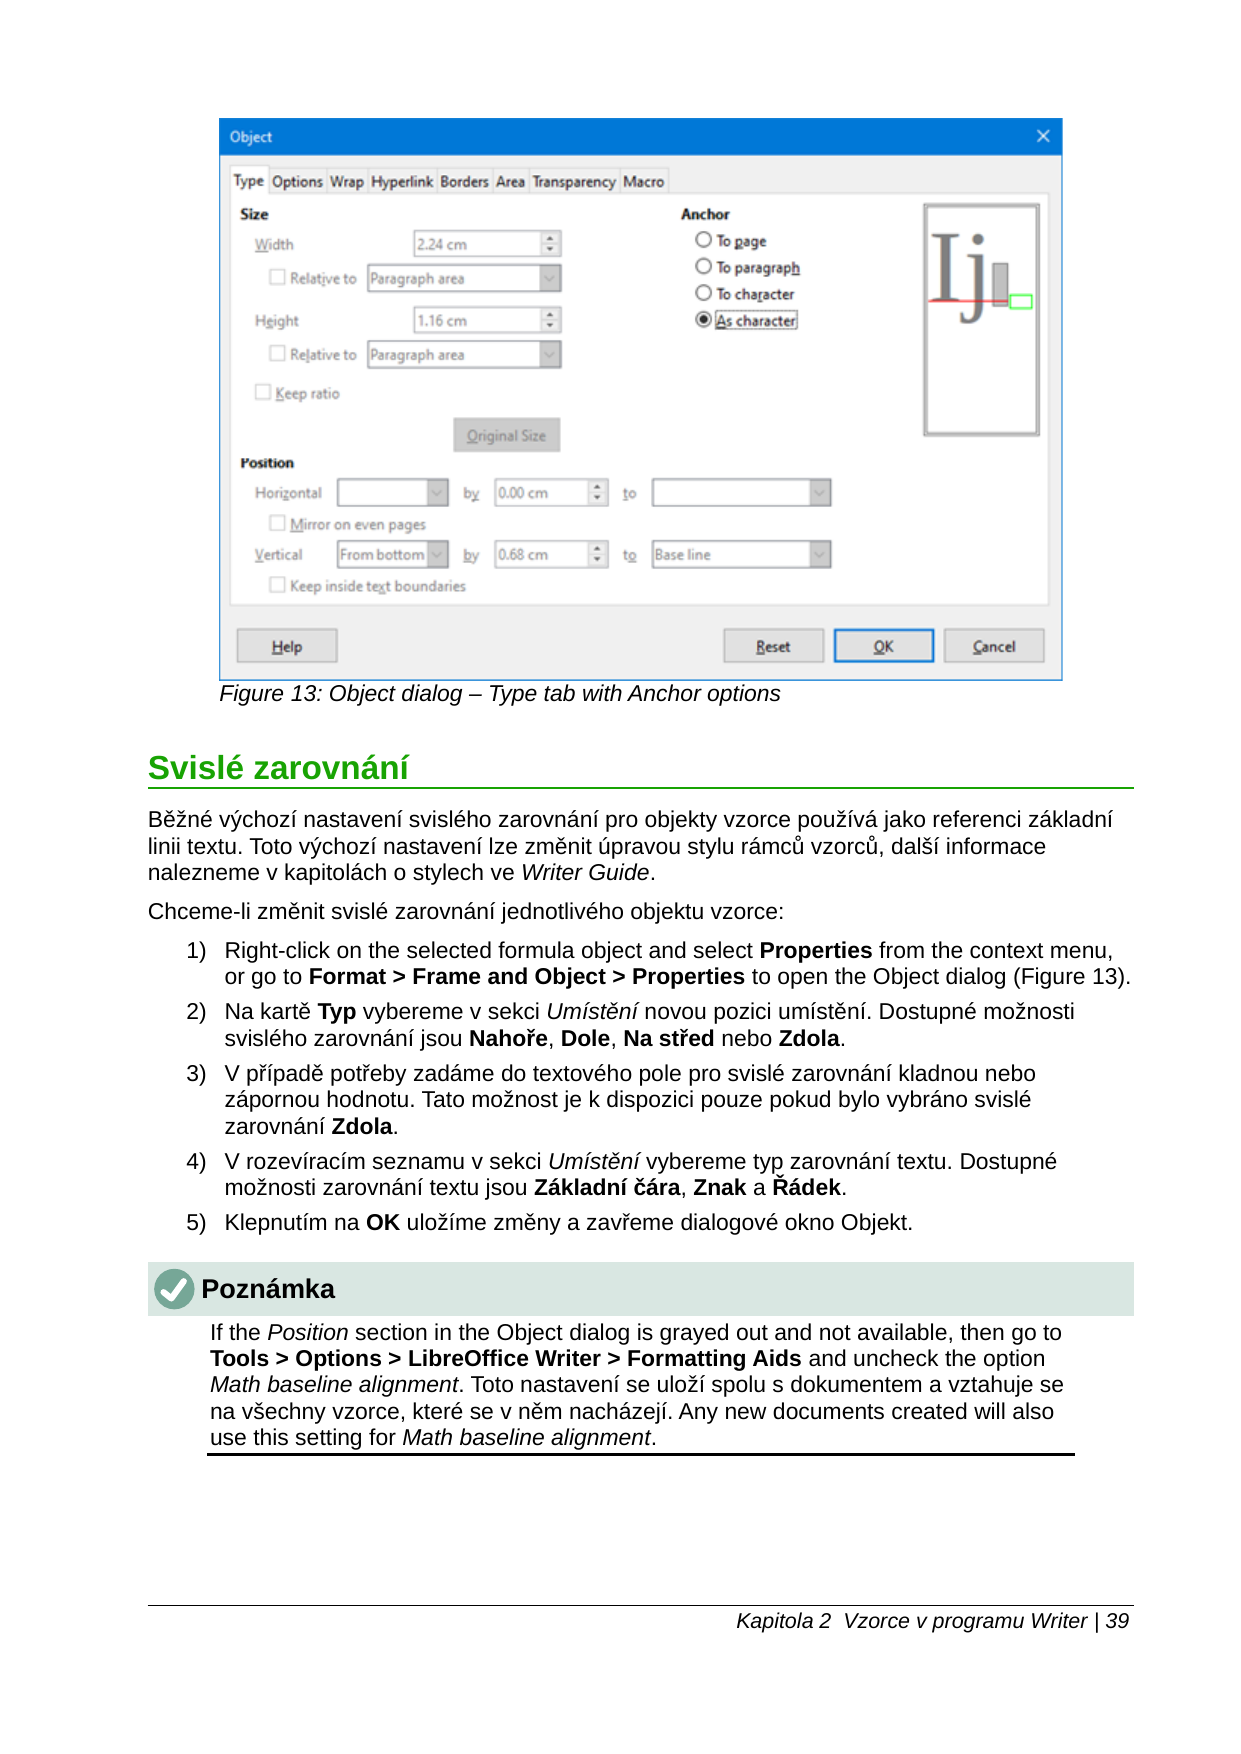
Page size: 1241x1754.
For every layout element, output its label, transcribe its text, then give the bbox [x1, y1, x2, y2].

list Right-click on the selected formula object and select Properties from the context menu, or go to Format > Frame and Object > Properties to open the Object dialog (Figure 13). [207, 937, 1134, 989]
text Figure 13: Object dialog – Type tab with Anchor options [219, 681, 1062, 707]
list V případě potřeby zadáme do textového pole pro svislé zarovnání kladnou nebo zápornou hodnotu. Tato možnost je k dispozici pouze pokud bylo vybráno svislé zarovnání Zdola. [207, 1060, 1134, 1139]
text Běžné výchozí nastavení svislého zarovnání pro objekty vzorce používá jako referenci základní linii textu. Toto výchozí nastavení lze změnit úpravou stylu rámců vzorců, další informace nalezneme v kapitolách o stylech ve Writer Guide. [148, 806, 1134, 885]
list Klepnutím na OK uložíme změny a zavřeme dialogové okno Objekt. [207, 1209, 1134, 1236]
text If the Position section in the Object dialog is grayed out and not available, then go to Tools > Options > LibreOffice Writer > Formatting Aids and uncheck the option Math baseline alignment. Toto nastavení se uloží spolu s dokumentem a vztahuje se na všechny vzorce, které se v něm nacházejí. Any new documents created will also use this setting for Math baseline alignment. [207, 1316, 1075, 1453]
picture [219, 118, 1063, 681]
text Chceme-li změnit svislé zarovnání jednotlivého objektu vzorce: [148, 898, 1134, 924]
subtitle Svislé zarovnání [148, 748, 1134, 787]
list V rozevíracím seznamu v sekci Umístění vybereme typ zarovnání textu. Dostupné možnosti zarovnání textu jsou Základní čára, Znak a Řádek. [207, 1148, 1134, 1201]
list Na kartě Typ vybereme v sekci Umístění novou pozici umístění. Dostupné možnosti svislého zarovnání jsou Nahoře, Dole, Na střed nebo Zdola. [207, 998, 1134, 1051]
subtitle Poznámka [148, 1262, 1134, 1316]
